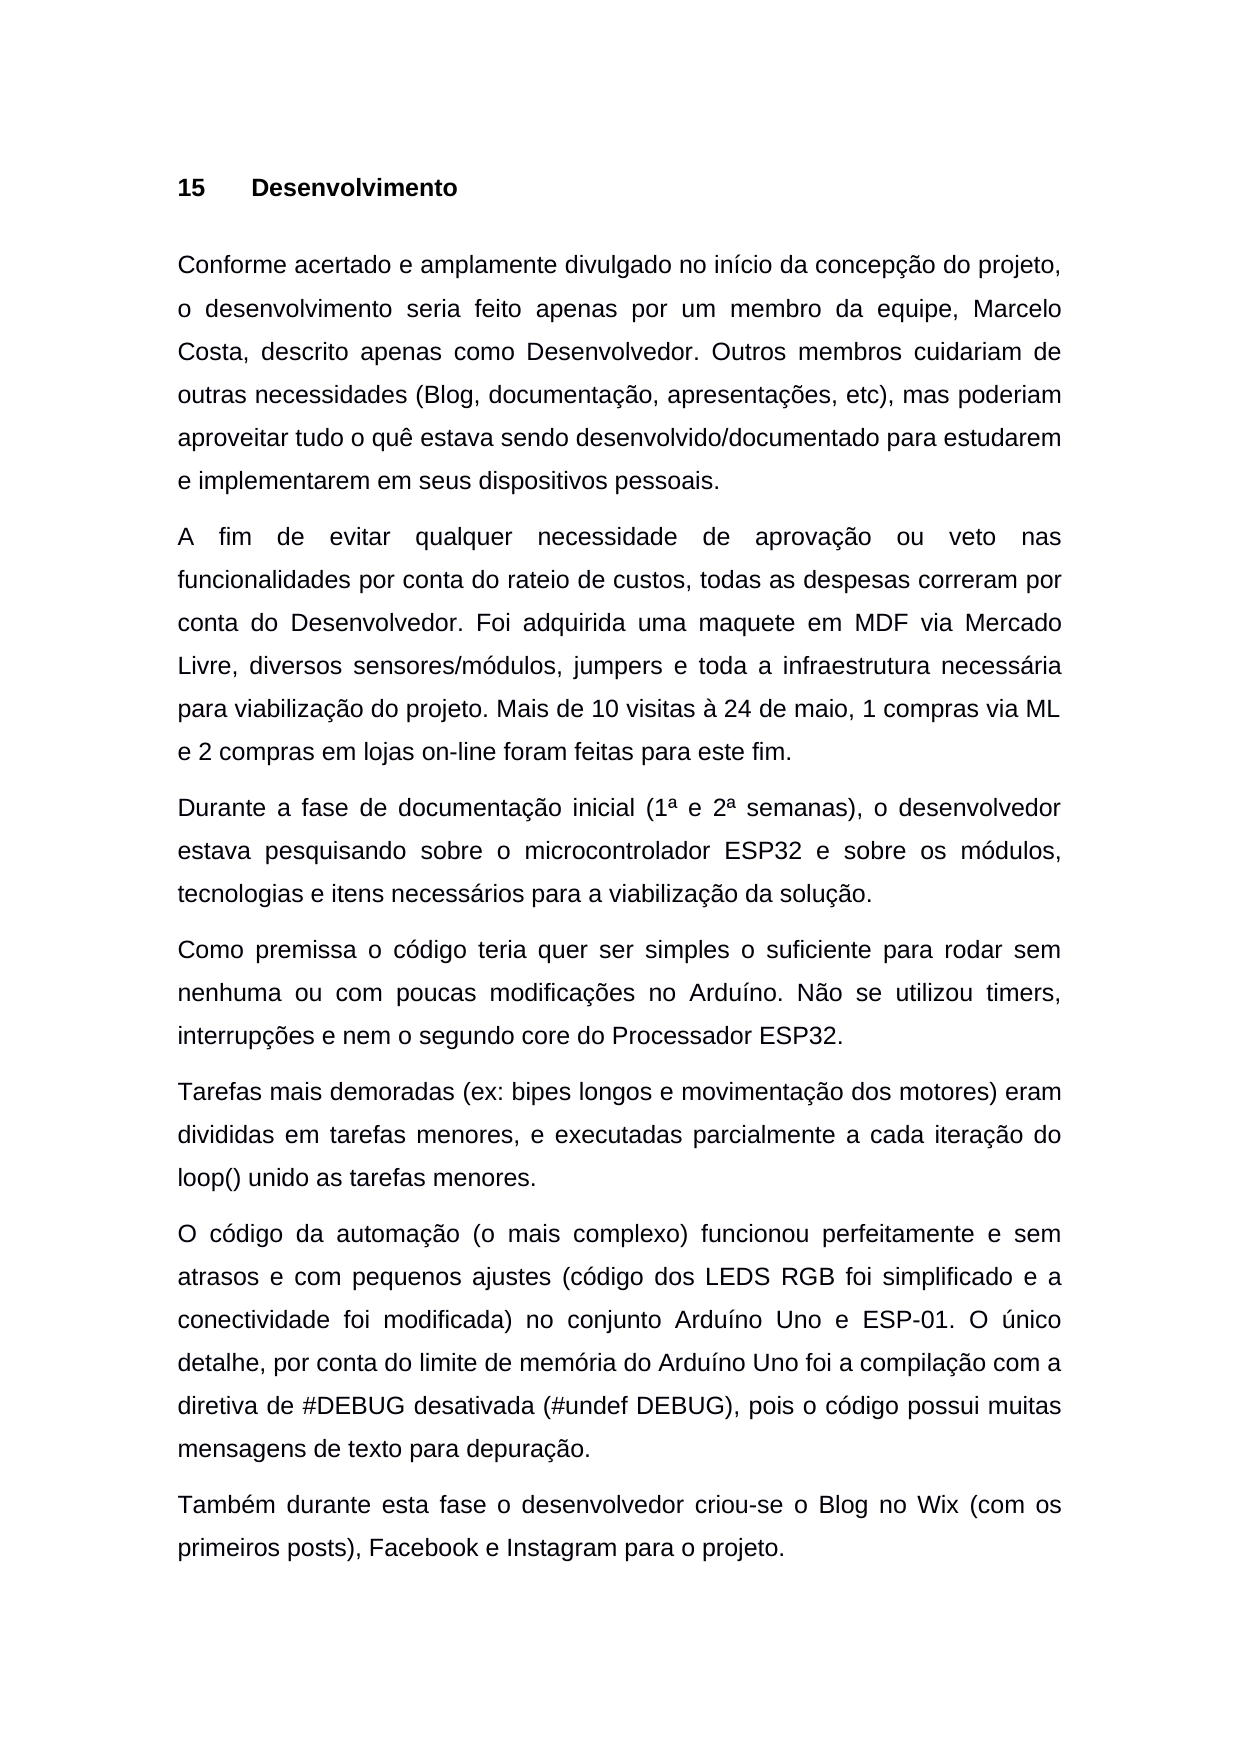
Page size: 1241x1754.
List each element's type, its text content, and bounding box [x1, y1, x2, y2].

text O código da automação (o mais complexo) funcionou perfeitamente e sem atrasos e com pequenos ajustes (código dos LEDS RGB foi simplificado e a conectividade foi modificada) no conjunto Arduíno Uno e ESP-01. O único detalhe, por conta do limite de memória do Arduíno Uno foi a compilação com a diretiva de #DEBUG desativada (#undef DEBUG), pois o código possui muitas mensagens de texto para depuração. [177, 1219, 1063, 1463]
text Tarefas mais demoradas (ex: bipes longos e movimentação dos motores) eram divididas em tarefas menores, e executadas parcialmente a cada iteração do loop() unido as tarefas menores. [177, 1077, 1063, 1192]
text A fim de evitar qualquer necessidade de aprovação ou veto nas funcionalidades por conta do rateio de custos, todas as despesas correram por conta do Desenvolvedor. Foi adquirida uma maquete em MDF via Mercado Livre, diversos sensores/módulos, jumpers e toda a infraestrutura necessária para viabilização do projeto. Mais de 10 visitas à 24 de maio, 1 compras via ML e 2 compras em lojas on-line foram feitas para este fim. [177, 522, 1063, 766]
text Também durante esta fase o desenvolvedor criou-se o Blog no Wix (com os primeiros posts), Facebook e Instagram para o projeto. [177, 1490, 1063, 1562]
text Conforme acertado e amplamente divulgado no início da concepção do projeto, o desenvolvimento seria feito apenas por um membro da equipe, Marcelo Costa, descrito apenas como Desenvolvedor. Outros membros cuidariam de outras necessidades (Blog, documentação, apresentações, etc), mas poderiam aproveitar tudo o quê estava sendo desenvolvido/documentado para estudarem e implementarem em seus dispositivos pessoais. [177, 251, 1063, 495]
text Durante a fase de documentação inicial (1ª e 2ª semanas), o desenvolvedor estava pesquisando sobre o microcontrolador ESP32 e sobre os módulos, tecnologias e itens necessários para a viabilização da solução. [177, 793, 1063, 908]
text Como premissa o código teria quer ser simples o suficiente para rodar sem nenhuma ou com poucas modificações no Arduíno. Não se utilizou timers, interrupções e nem o segundo core do Processador ESP32. [177, 935, 1063, 1050]
subtitle 15 Desenvolvimento [177, 173, 1063, 201]
